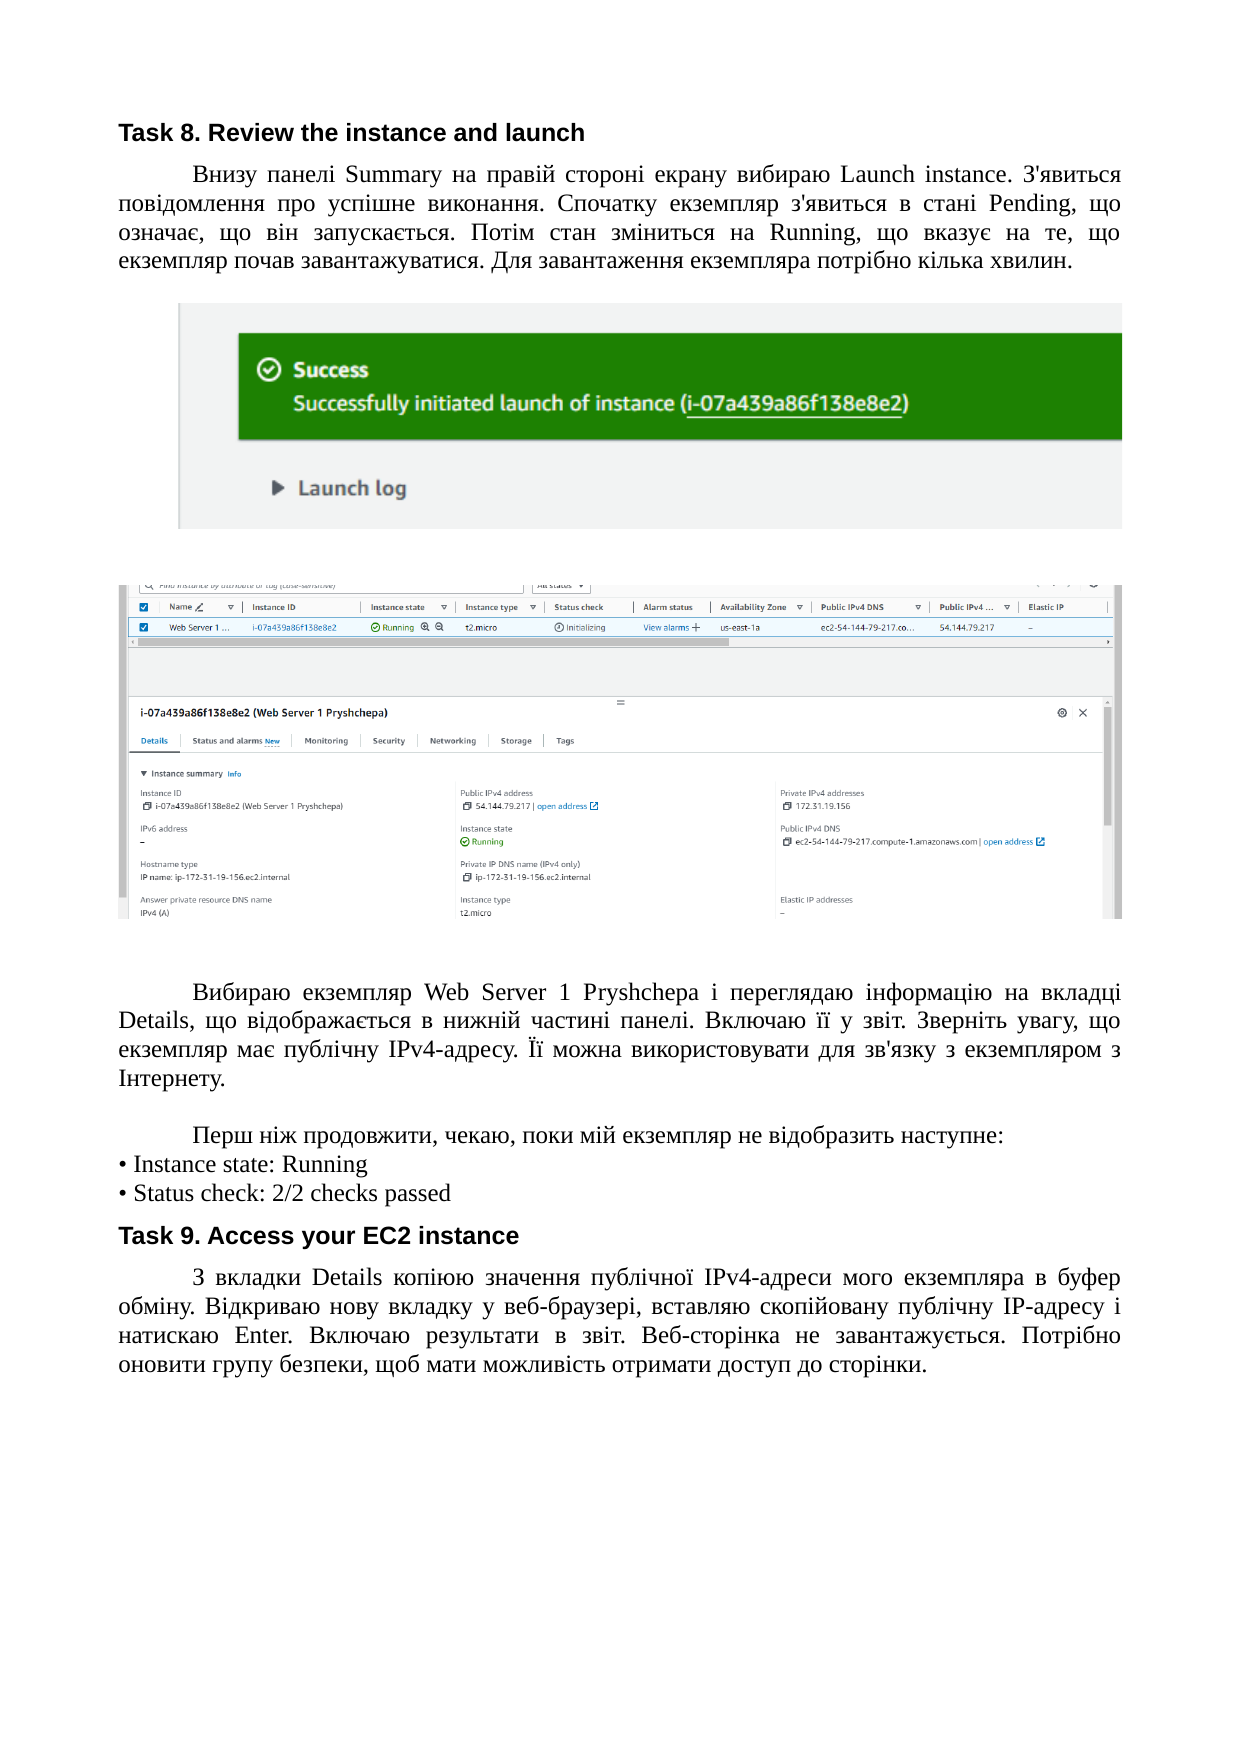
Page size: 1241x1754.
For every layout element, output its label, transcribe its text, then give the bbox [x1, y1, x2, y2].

picture [118, 585, 1123, 919]
text Внизу панелі Summary на правій стороні екрану вибираю Launch instance. З'явиться повідомлення про успішне виконання. Спочатку екземпляр з'явиться в стані Pending, що означає, що він запускається. Потім стан зміниться на Running, що вказує на те, що екземпляр почав завантажуватися. Для завантаження екземпляра потрібно кілька хвилин. [118, 159, 1122, 274]
picture [118, 303, 1123, 529]
text • Instance state: Running [118, 1149, 1122, 1178]
text З вкладки Details копіюю значення публічної IPv4-адреси мого екземпляра в буфер обміну. Відкриваю нову вкладку у веб-браузері, вставляю скопійовану публічну IP-адресу і натискаю Enter. Включаю результати в звіт. Веб-сторінка не завантажується. Потрібно оновити групу безпеки, щоб мати можливість отримати доступ до сторінки. [118, 1262, 1122, 1377]
text Перш ніж продовжити, чекаю, поки мій екземпляр не відобразить наступне: [118, 1120, 1122, 1149]
subtitle Task 9. Access your EC2 instance [118, 1221, 1122, 1250]
text • Status check: 2/2 checks passed [118, 1178, 1122, 1207]
subtitle Task 8. Review the instance and launch [118, 118, 1122, 147]
text Вибираю екземпляр Web Server 1 Pryshchepa і переглядаю інформацію на вкладці Details, що відображається в нижній частині панелі. Включаю її у звіт. Зверніть увагу, що екземпляр має публічну IPv4-адресу. Її можна використовувати для зв'язку з екземпляром з Інтернету. [118, 977, 1122, 1092]
